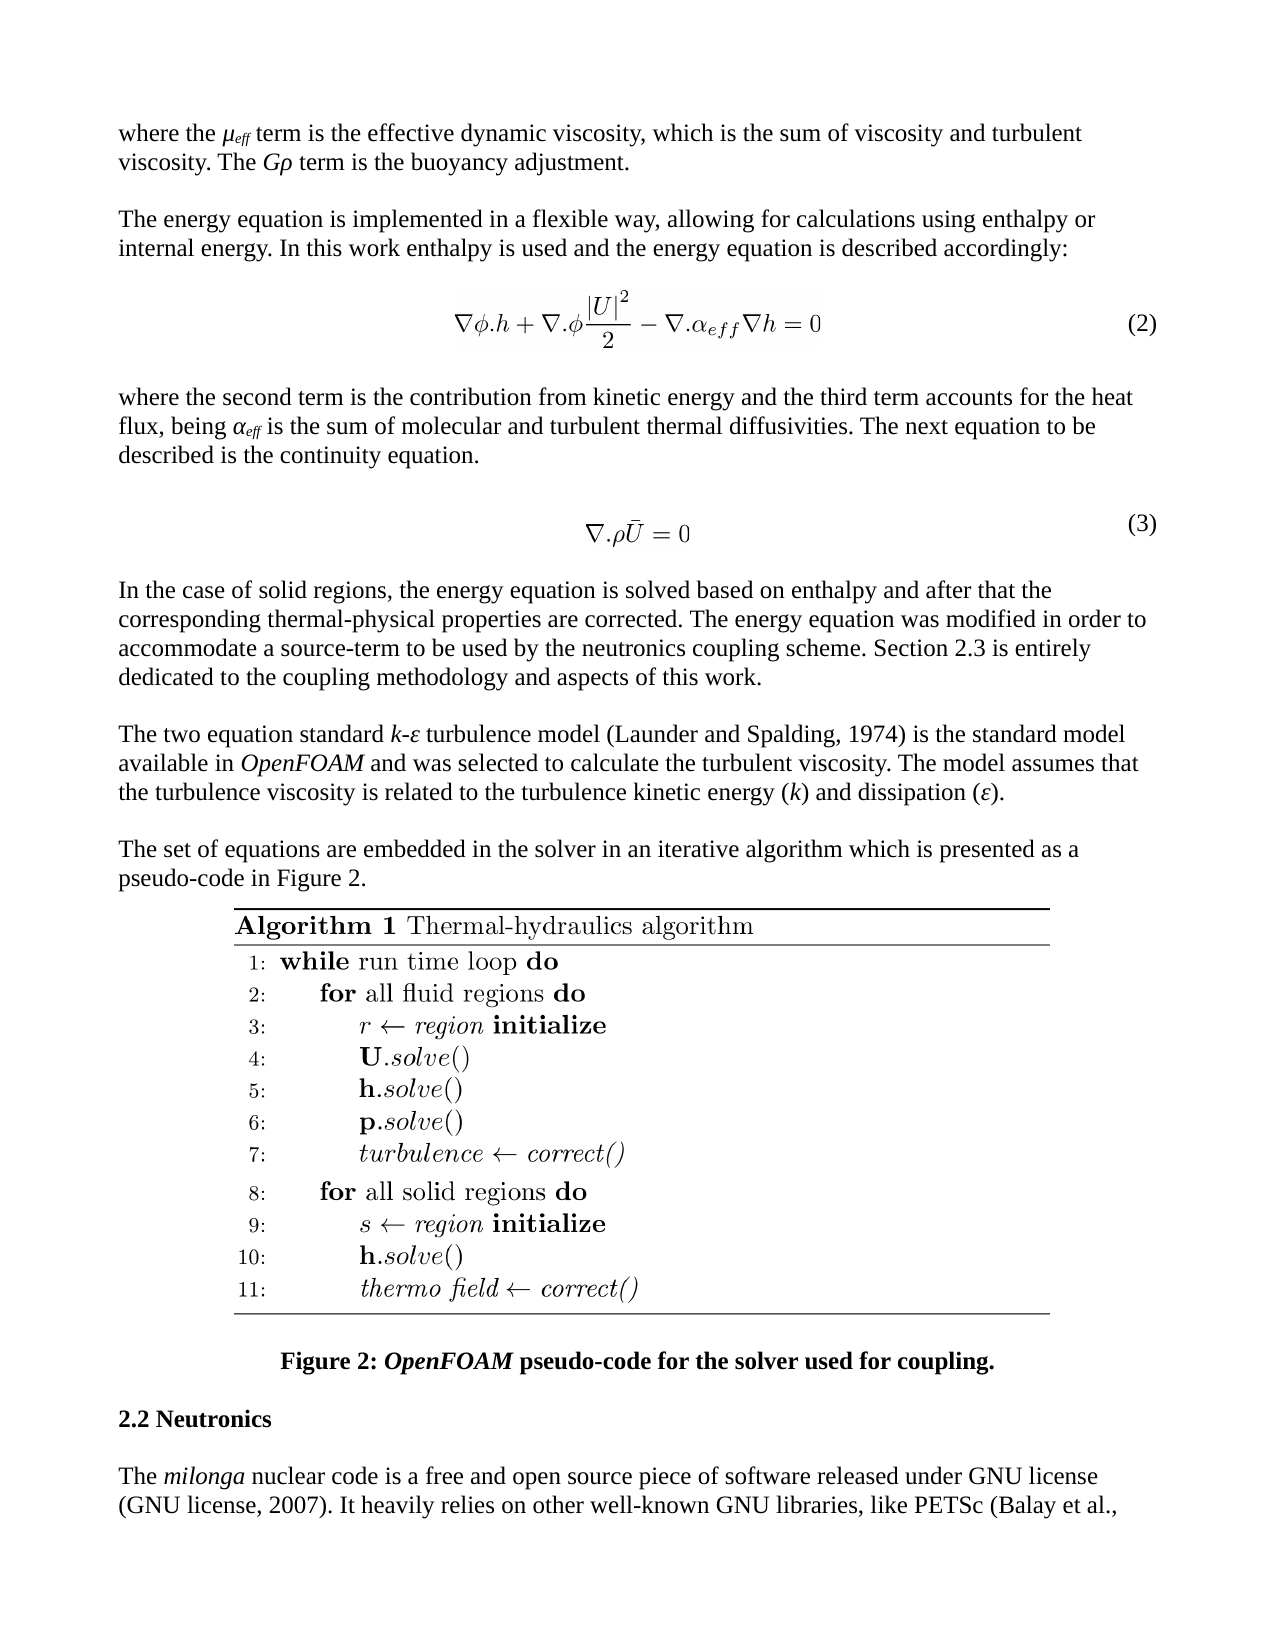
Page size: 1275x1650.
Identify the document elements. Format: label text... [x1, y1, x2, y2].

text The milonga nuclear code is a free and open source piece of software released under GNU license (GNU license, 2007). It heavily relies on other well-known GNU libraries, like PETSc (Balay et al., [118, 1461, 1157, 1519]
text The two equation standard k-ε turbulence model (Launder and Spalding, 1974) is the standard model available in OpenFOAM and was selected to calculate the turbulent viscosity. The model assumes that the turbulence viscosity is related to the turbulence kinetic energy (k) and dissipation (ε). [118, 719, 1157, 806]
text where the μeff term is the effective dynamic viscosity, which is the sum of viscosity and turbulent viscosity. The Gρ term is the buoyancy adjustment. [118, 118, 1157, 176]
text In the case of solid regions, the energy equation is solved based on enthalpy and after that the corresponding thermal-physical properties are corrected. The energy equation was modified in order to accommodate a source-term to be used by the neutronics coupling scheme. Section 2.3 is entirely dedicated to the coupling methodology and aspects of this work. [118, 576, 1157, 691]
text Figure 2: OpenFOAM pseudo-code for the solver used for coupling. [118, 1346, 1157, 1375]
text The set of equations are embedded in the solver in an iterative algorithm which is presented as a pseudo-code in Figure 2. [118, 834, 1157, 892]
picture [454, 290, 821, 348]
picture [585, 520, 690, 547]
text (3) [118, 497, 1157, 547]
text 2.2 Neutronics [118, 1404, 1157, 1433]
picture [225, 903, 1050, 1318]
text The energy equation is implemented in a flexible way, allowing for calculations using enthalpy or internal energy. In this work enthalpy is used and the energy equation is described accordingly: [118, 204, 1157, 262]
text where the second term is the contribution from kinetic energy and the third term accounts for the heat flux, being αeff is the sum of molecular and turbulent thermal diffusivities. The next equation to be described is the continuity equation. [118, 382, 1157, 468]
text (2) [118, 291, 1157, 353]
